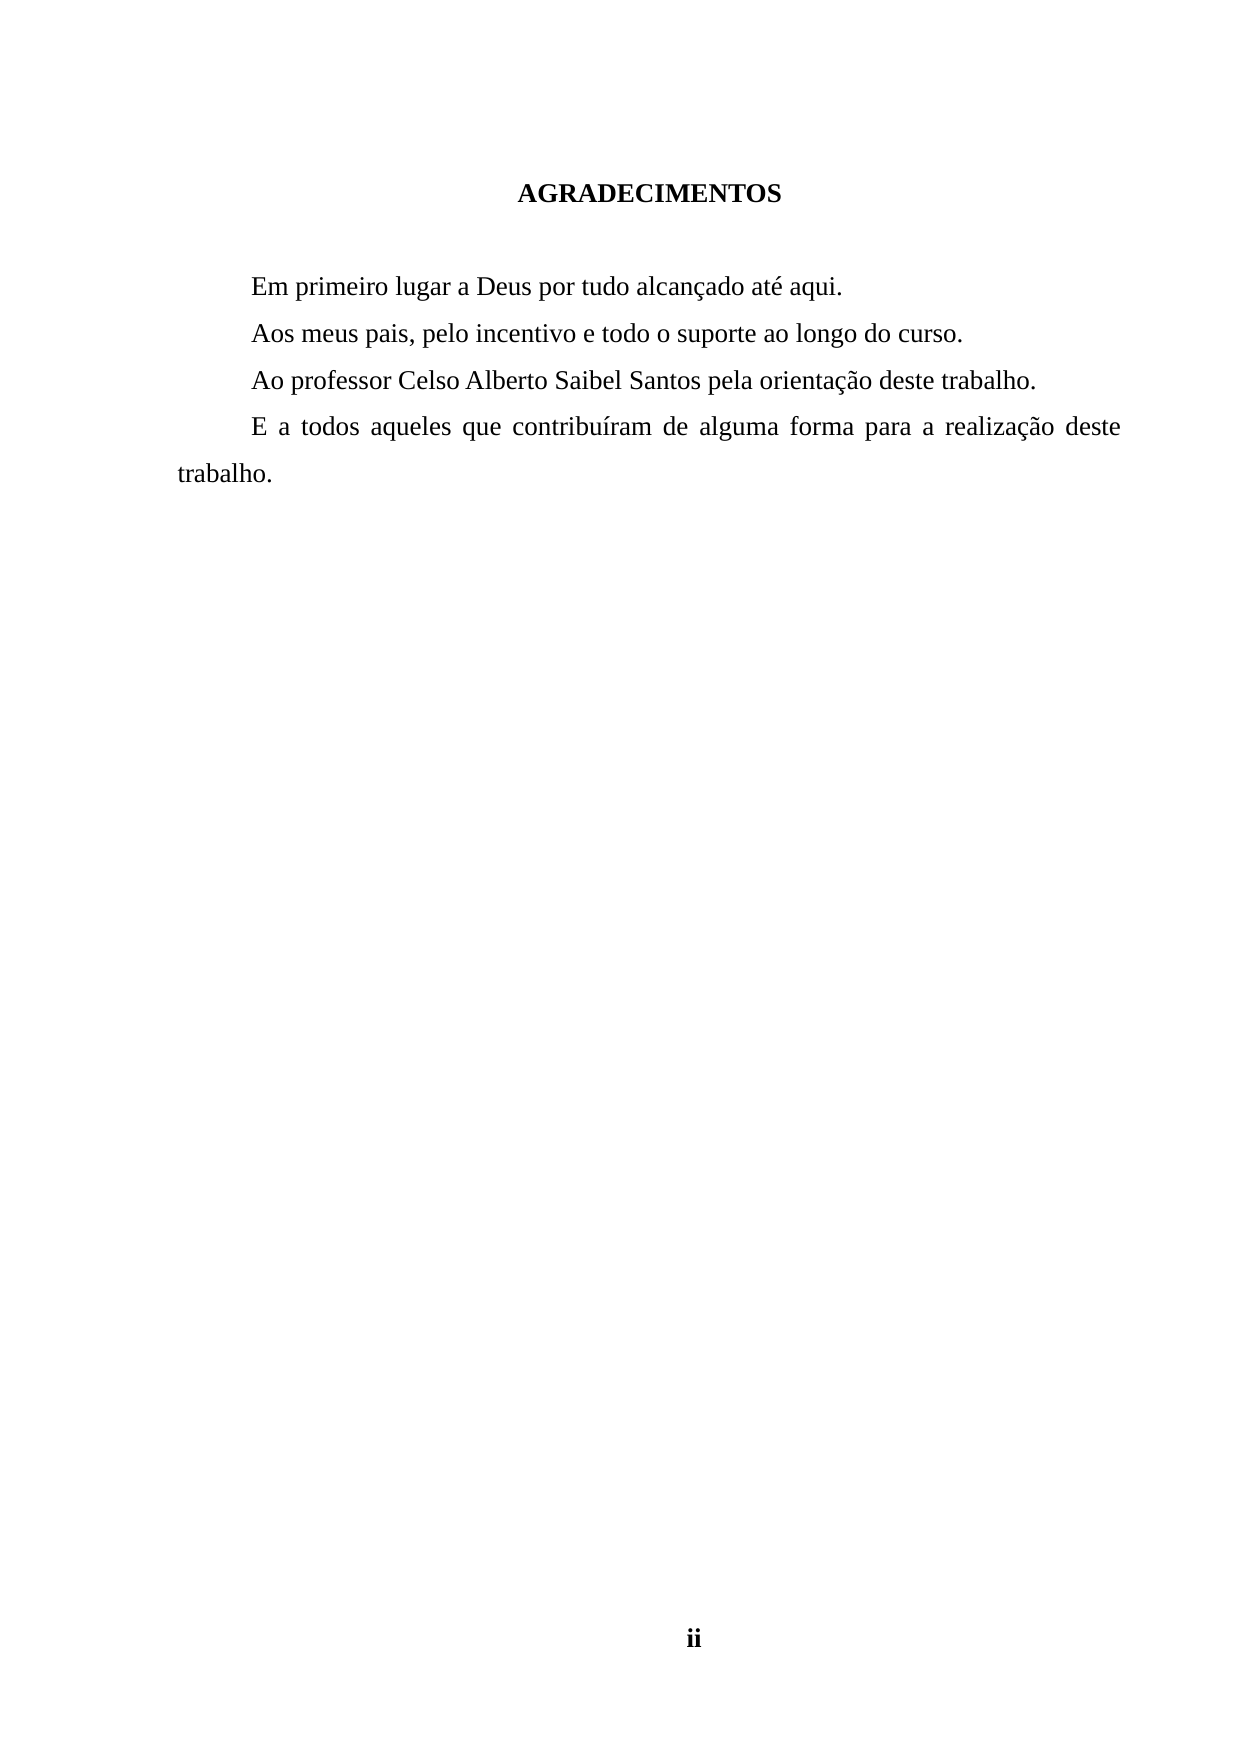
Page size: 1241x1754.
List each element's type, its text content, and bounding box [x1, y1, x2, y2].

text Aos meus pais, pelo incentivo e todo o suporte ao longo do curso. [177, 317, 1122, 348]
text E a todos aqueles que contribuíram de alguma forma para a realização deste trabalho. [177, 411, 1122, 488]
subtitle agradecimentos [177, 177, 1122, 208]
text Em primeiro lugar a Deus por tudo alcançado até aqui. [177, 271, 1122, 302]
text Ao professor Celso Alberto Saibel Santos pela orientação deste trabalho. [177, 364, 1122, 395]
